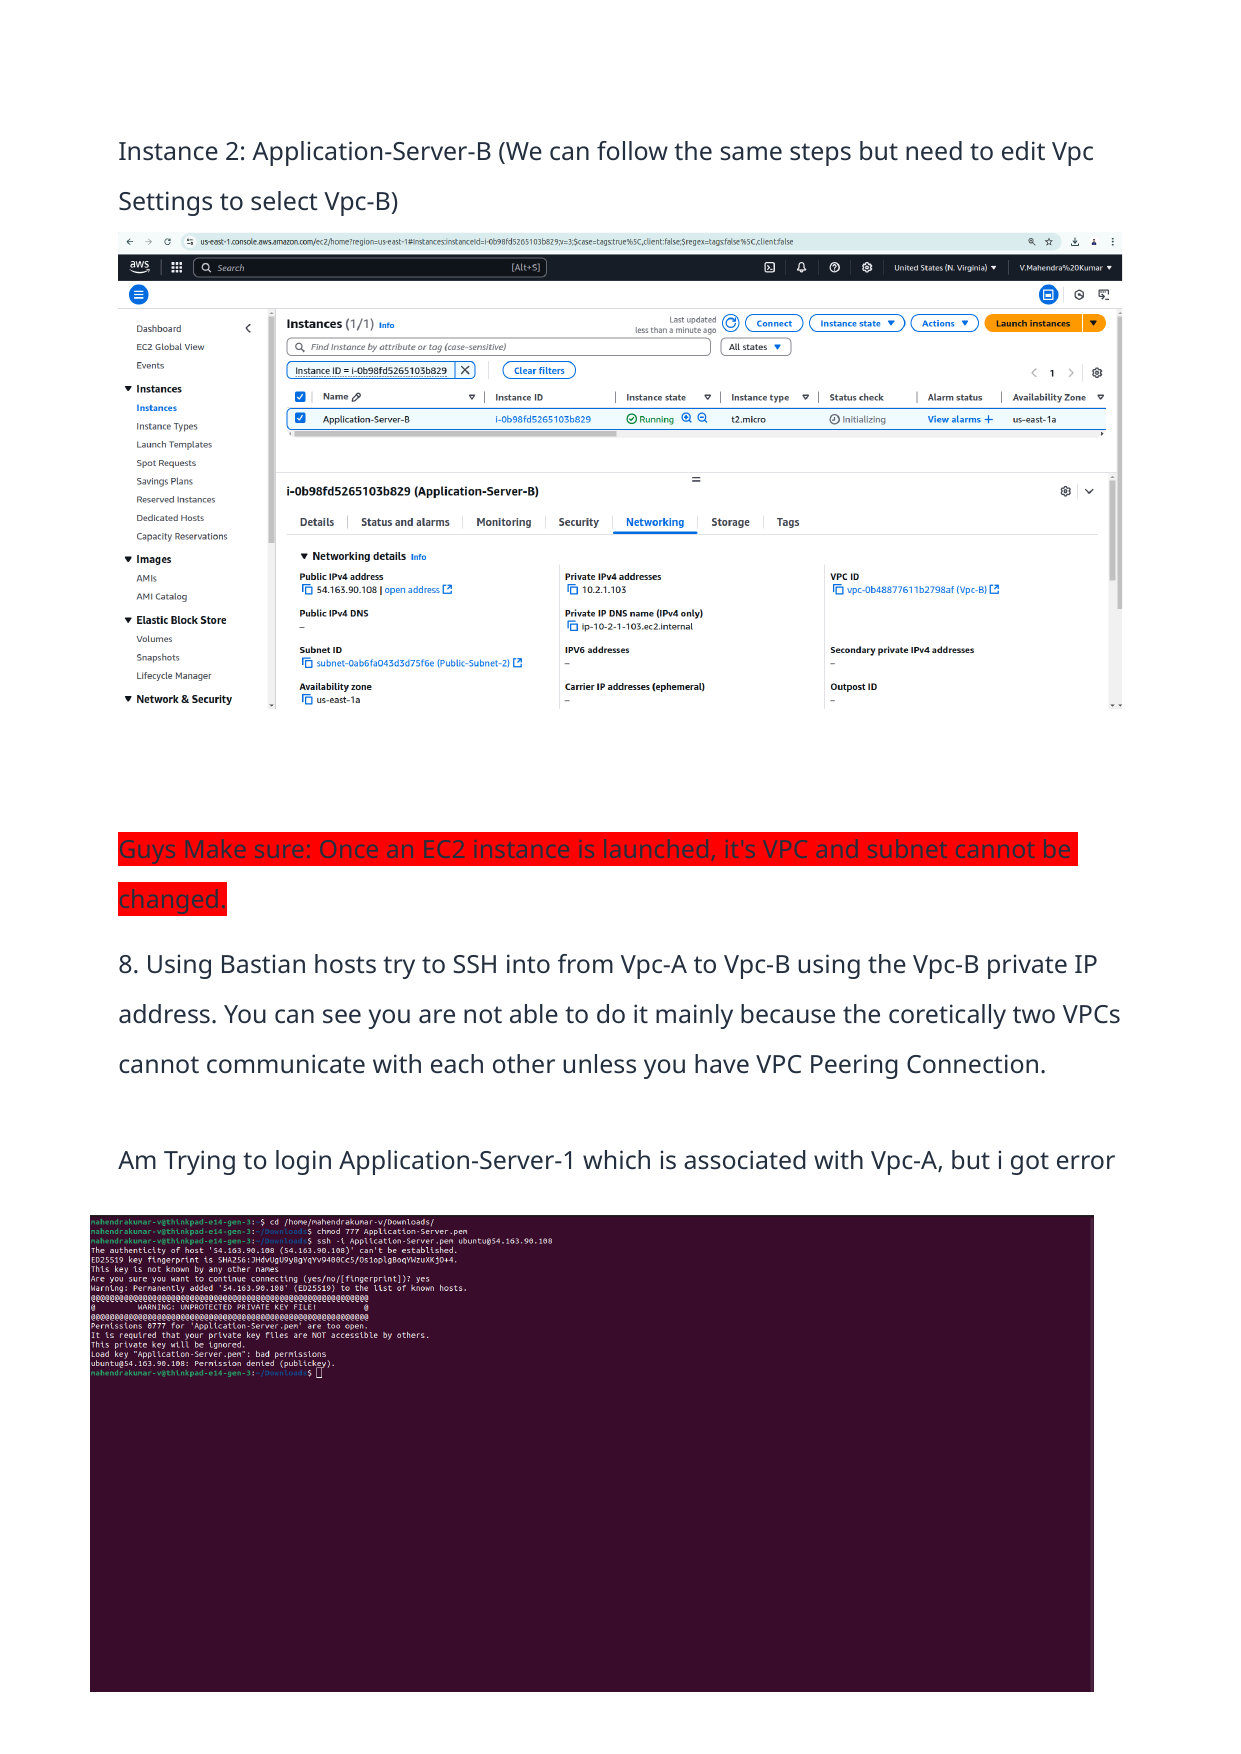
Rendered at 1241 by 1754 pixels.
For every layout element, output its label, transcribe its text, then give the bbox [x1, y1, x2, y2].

text Instance 2: Application-Server-B (We can follow the same steps but need to edit Vpc Settings to select Vpc-B) [118, 118, 1122, 218]
text 8. Using Bastian hosts try to SSH into from Vpc-A to Vpc-B using the Vpc-B private IP address. You can see you are not able to do it mainly because the coretically two VPCs cannot communicate with each other unless you have VPC Peering Connection. [118, 931, 1122, 1081]
picture [90, 1215, 1094, 1692]
text Am Trying to login Application-Server-1 which is associated with Vpc-A, but i got error [118, 1143, 1122, 1177]
text Guys Make sure: Once an EC2 instance is launched, it's VPC and subnet cannot be changed. [118, 816, 1122, 916]
picture [118, 232, 1123, 709]
